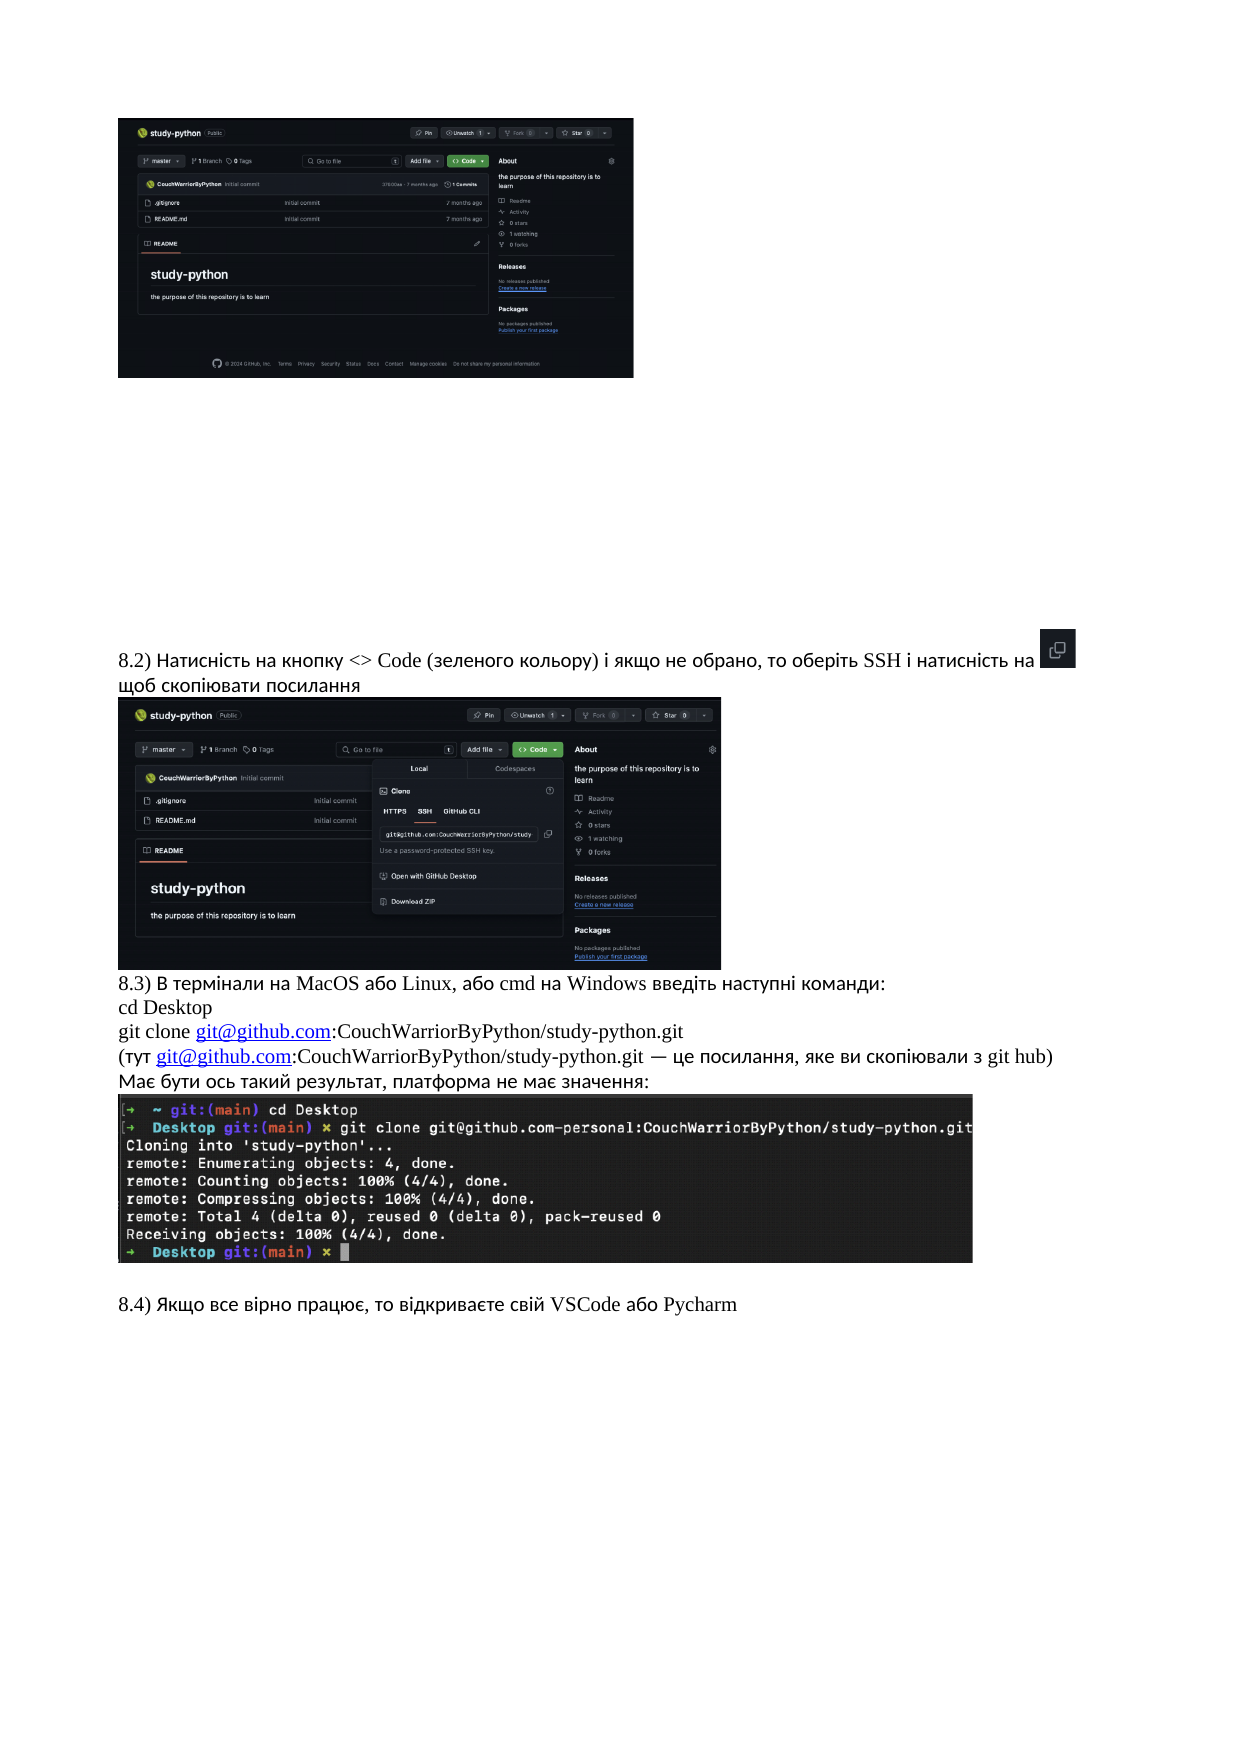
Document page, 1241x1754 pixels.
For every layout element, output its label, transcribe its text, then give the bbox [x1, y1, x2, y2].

text 8.4) Якщо все вірно працює, то відкриваєте свій VSCode або Pycharm [118, 1291, 1122, 1316]
text 8.2) Натисність на кнопку <> Code (зеленого кольору) і якщо не обрано, то оберіть SSH і натисність на щоб скопіювати посилання [118, 630, 1122, 698]
text 8.3) В термінали на MacOS або Linux, або cmd на Windows введіть наступні команди: [118, 970, 1122, 995]
text Має бути ось такий результат, платформа не має значення: [118, 1069, 1122, 1094]
text git clone git@github.com:CouchWarriorByPython/study-python.git [118, 1019, 1122, 1043]
text cd Desktop [118, 995, 1122, 1019]
text (тут git@github.com:CouchWarriorByPython/study-python.git — це посилання, яке ви скопіювали з git hub) [118, 1043, 1122, 1069]
